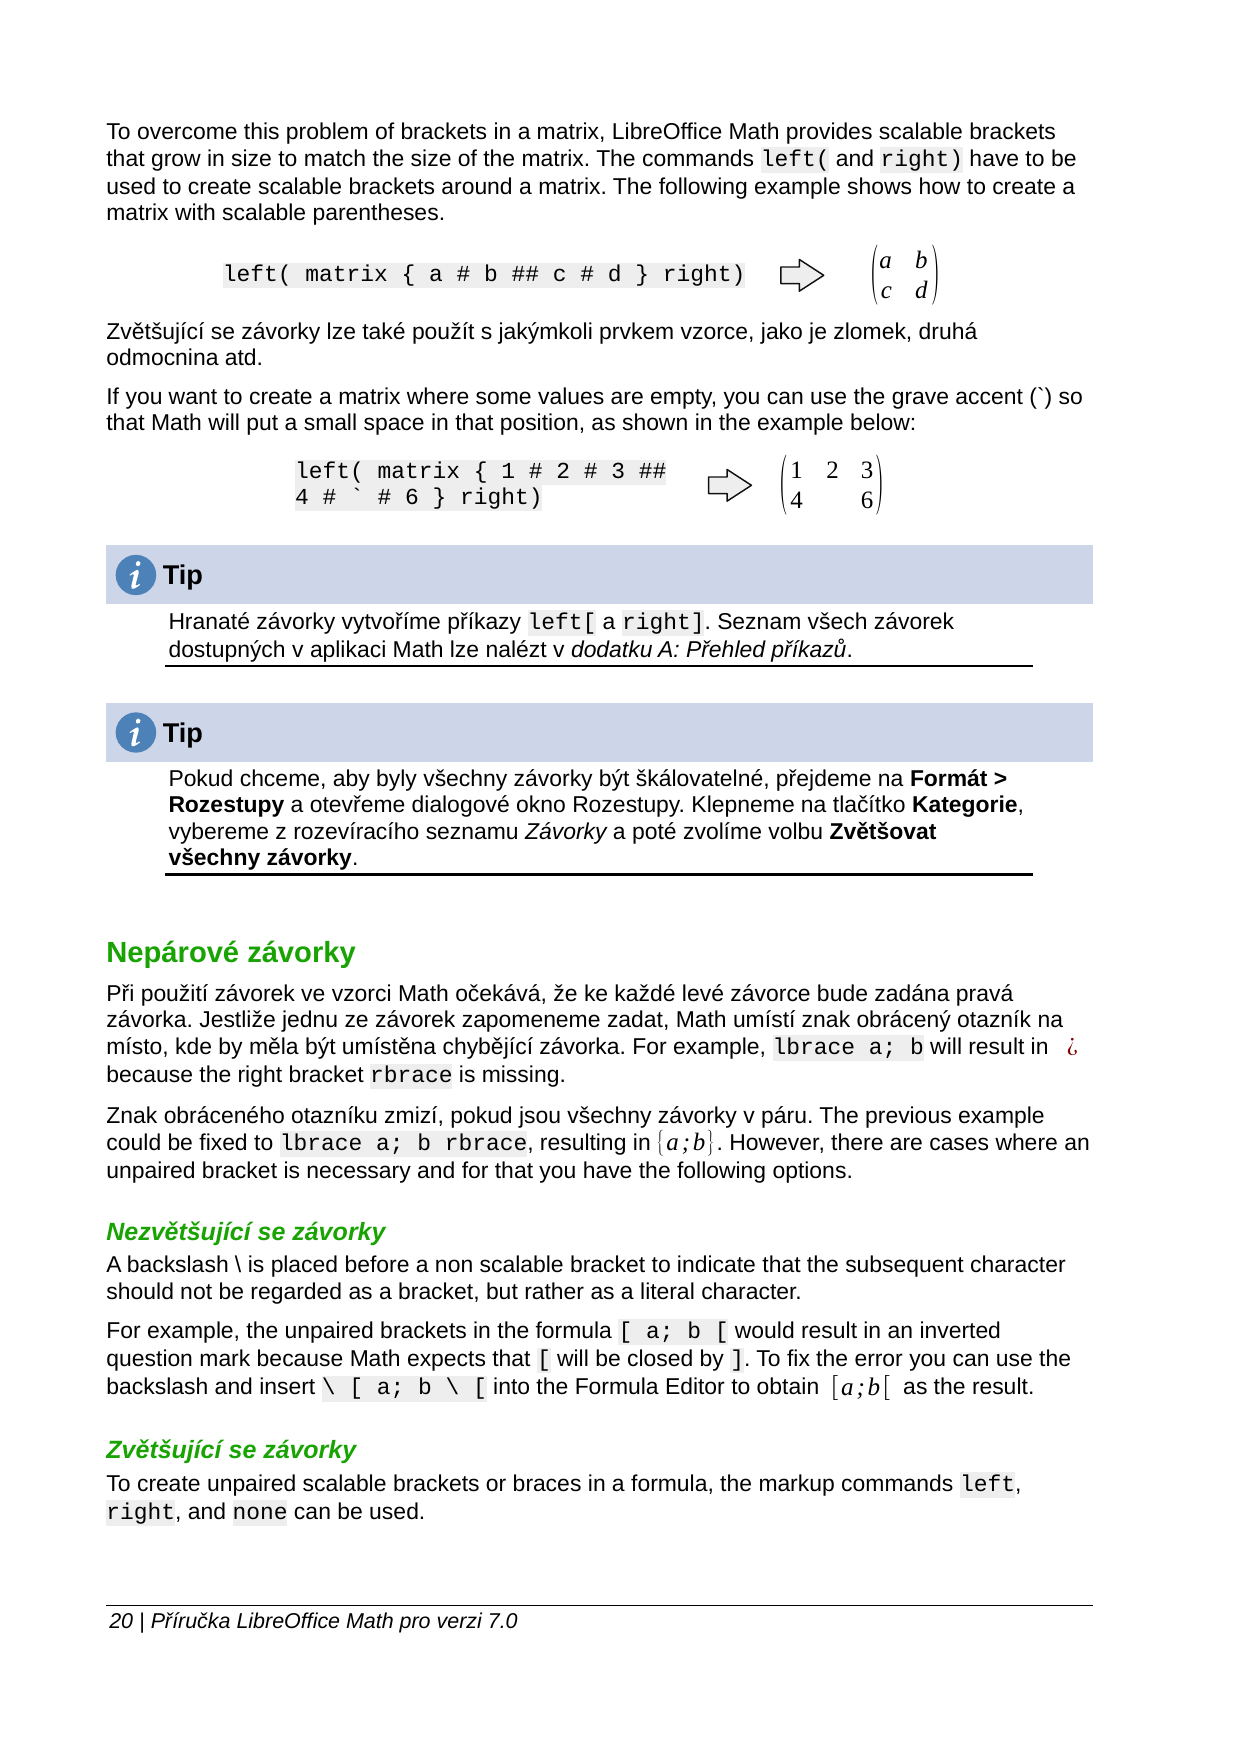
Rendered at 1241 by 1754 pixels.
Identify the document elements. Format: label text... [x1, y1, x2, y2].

table_header left( matrix { 1 # 2 # 3 ## 4 # ` # 6 } right) [278, 448, 691, 528]
subtitle Tip [106, 545, 1093, 604]
table_header [764, 238, 834, 318]
subtitle Nezvětšující se závorky [106, 1217, 1093, 1246]
text To create unpaired scalable brackets or braces in a formula, the markup commands left, right, and none can be used. [106, 1469, 1093, 1526]
text A backslash \ is placed before a non scalable bracket to indicate that the subsequent character should not be regarded as a bracket, but rather as a literal character. [106, 1251, 1093, 1304]
text If you want to create a matrix where some values are empty, you can use the grave accent (`) so that Math will put a small space in that position, as shown in the example below: [106, 383, 1093, 436]
table_header [762, 448, 921, 528]
subtitle Tip [106, 703, 1093, 762]
text For example, the unpaired brackets in the formula [ a; b [ would result in an inverted question mark because Math expects that [ will be closed by ]. To fix the error you can use the backslash and insert \ [ a; b \ [ into the Formula Editor to obtain as the result. [106, 1317, 1093, 1402]
subtitle Zvětšující se závorky [106, 1435, 1093, 1464]
text To overcome this problem of brackets in a matrix, LibreOffice Math provides scalable brackets that grow in size to match the size of the matrix. The commands left( and right) have to be used to create scalable brackets around a matrix. The following example shows how to create a matrix with scalable parentheses. [106, 118, 1093, 226]
text Hranaté závorky vytvoříme příkazy left[ a right]. Seznam všech závorek dostupných v aplikaci Math lze nalézt v dodatku A: Přehled příkazů. [165, 604, 1033, 665]
table_header [834, 238, 994, 318]
text Pokud chceme, aby byly všechny závorky být škálovatelné, přejdeme na Formát > Rozestupy a otevřeme dialogové okno Rozestupy. Klepneme na tlačítko Kategorie, vybereme z rozevíracího seznamu Závorky a poté zvolíme volbu Zvětšovat všechny závorky. [165, 762, 1033, 873]
subtitle Nepárové závorky [106, 935, 1093, 968]
text Při použití závorek ve vzorci Math očekává, že ke každé levé závorce bude zadána pravá závorka. Jestliže jednu ze závorek zapomeneme zadat, Math umístí znak obrácený otazník na místo, kde by měla být umístěna chybějící závorka. For example, lbrace a; b will result in because the right bracket rbrace is missing. [106, 980, 1093, 1089]
text Zvětšující se závorky lze také použít s jakýmkoli prvkem vzorce, jako je zlomek, druhá odmocnina atd. [106, 318, 1093, 370]
table_header [691, 448, 762, 528]
text Znak obráceného otazníku zmizí, pokud jsou všechny závorky v páru. The previous example could be fixed to lbrace a; b rbrace, resulting in . However, there are cases where an unpaired bracket is necessary and for that you have the following options. [106, 1102, 1093, 1184]
table_header left( matrix { a # b ## c # d } right) [205, 238, 763, 318]
